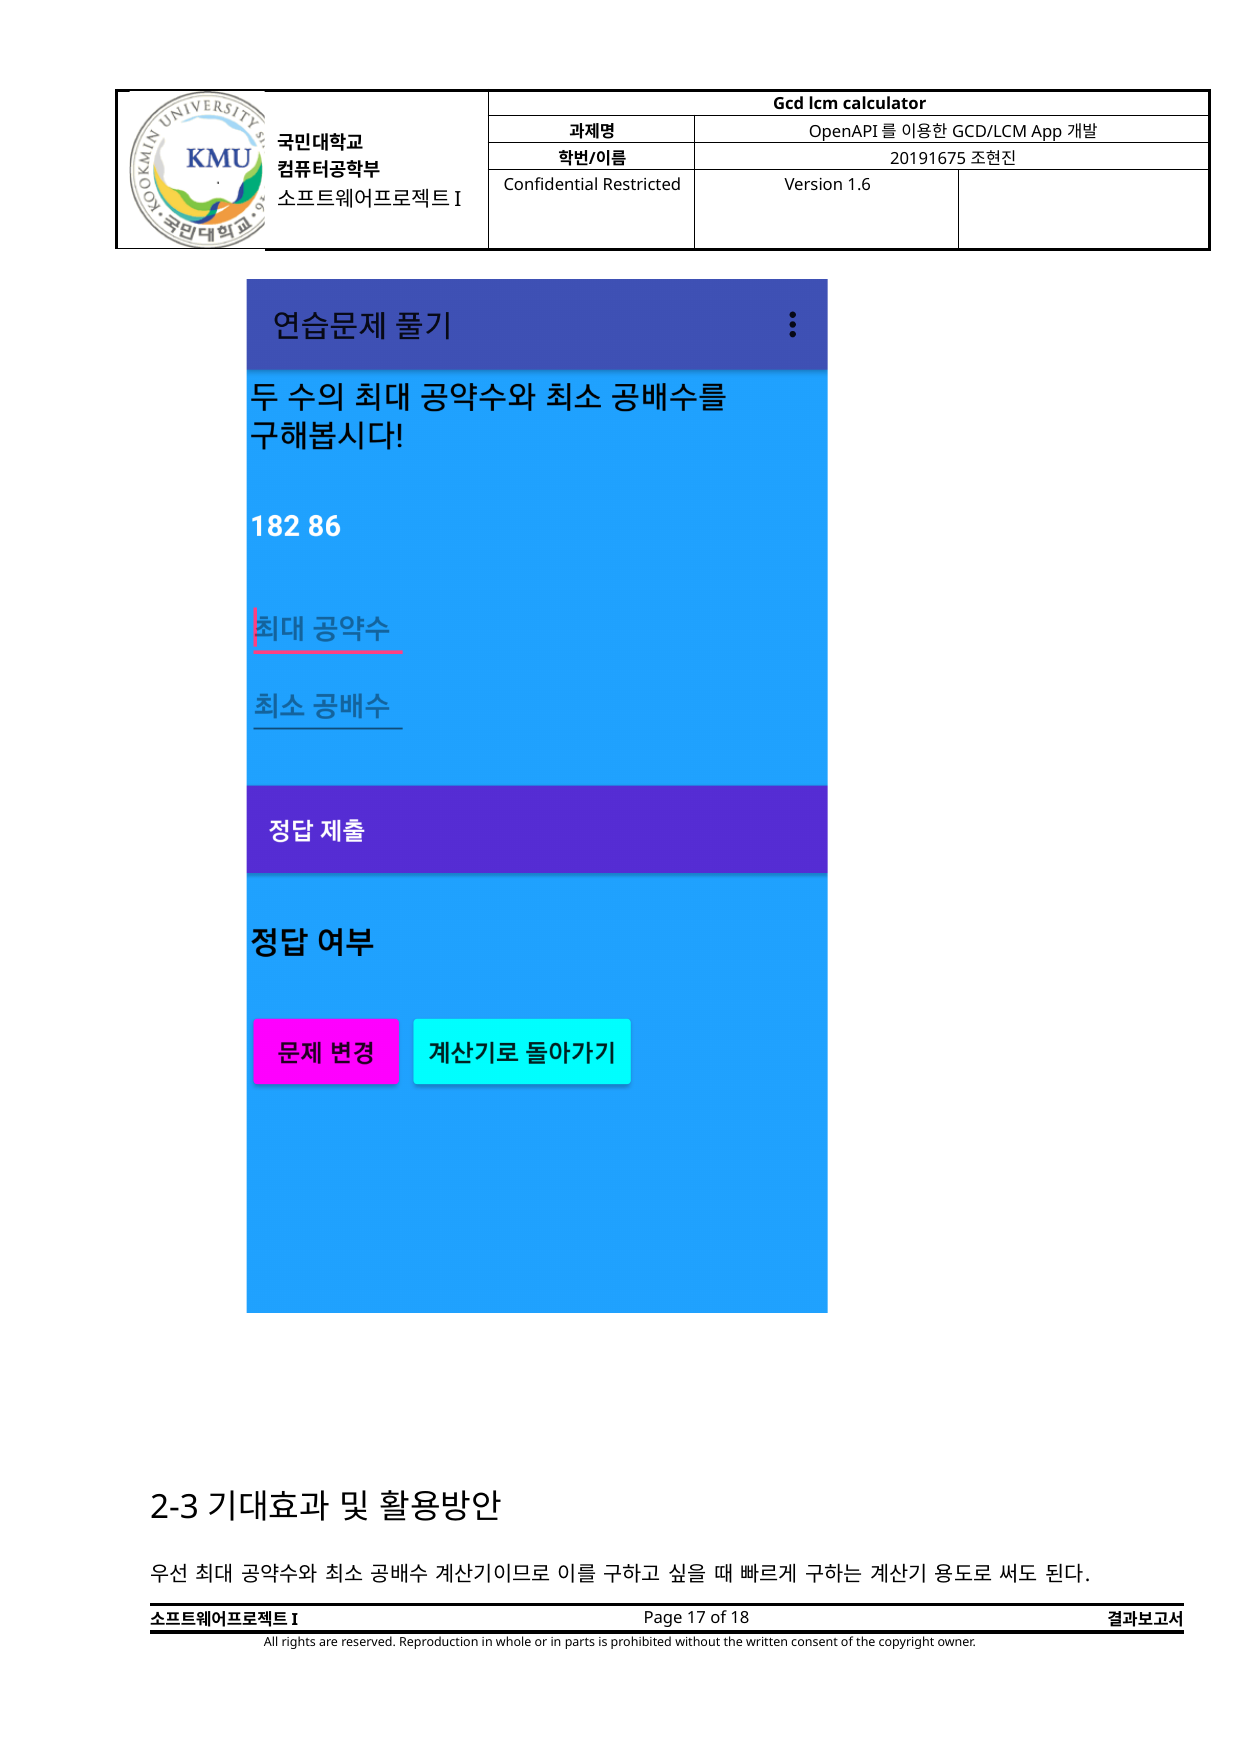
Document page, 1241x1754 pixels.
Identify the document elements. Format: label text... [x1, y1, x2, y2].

text 2-3 기대효과 및 활용방안 [150, 1480, 1046, 1528]
text 우선 최대 공약수와 최소 공배수 계산기이므로 이를 구하고 싶을 때 빠르게 구하는 계산기 용도로 써도 된다. [150, 1557, 1090, 1587]
